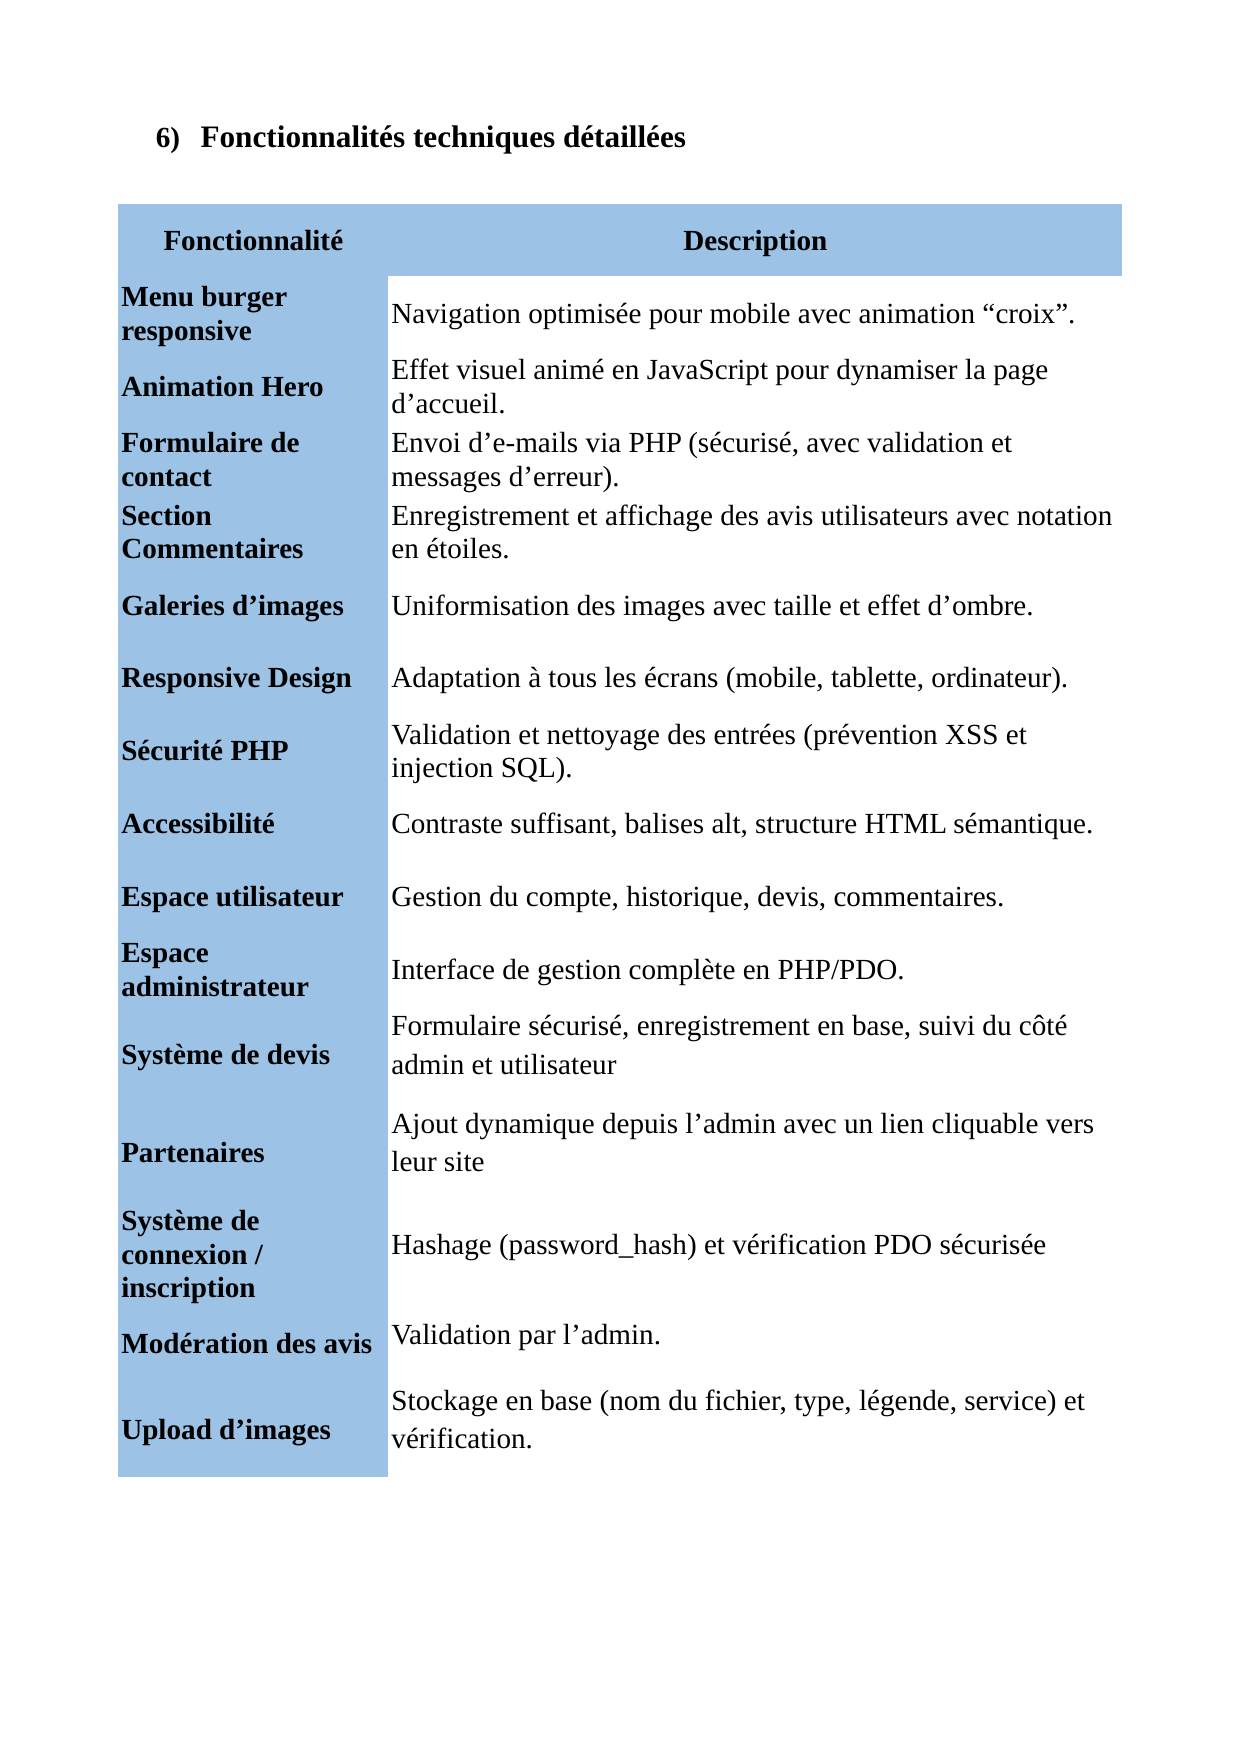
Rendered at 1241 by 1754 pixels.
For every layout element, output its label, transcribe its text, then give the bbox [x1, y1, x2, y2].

table_cell Responsive Design [118, 641, 388, 714]
table_header Fonctionnalité [118, 204, 388, 276]
table_cell Interface de gestion complète en PHP/PDO. [388, 933, 1122, 1006]
table_cell Accessibilité [118, 787, 388, 860]
table_cell Effet visuel animé en JavaScript pour dynamiser la page d’accueil. [388, 349, 1122, 422]
table_cell Section Commentaires [118, 495, 388, 568]
table_cell Sécurité PHP [118, 714, 388, 787]
table_cell Validation par l’admin. [388, 1307, 1122, 1380]
table_cell Uniformisation des images avec taille et effet d’ombre. [388, 568, 1122, 641]
table_cell Validation et nettoyage des entrées (prévention XSS et injection SQL). [388, 714, 1122, 787]
table_cell Espace administrateur [118, 933, 388, 1006]
table_cell Contraste suffisant, balises alt, structure HTML sémantique. [388, 787, 1122, 860]
table_cell Formulaire de contact [118, 422, 388, 495]
table_cell Formulaire sécurisé, enregistrement en base, suivi du côté admin et utilisateur [388, 1006, 1122, 1103]
table_cell Partenaires [118, 1103, 388, 1201]
table_cell Galeries d’images [118, 568, 388, 641]
table_cell Gestion du compte, historique, devis, commentaires. [388, 860, 1122, 933]
table_cell Upload d’images [118, 1380, 388, 1477]
table_cell Enregistrement et affichage des avis utilisateurs avec notation en étoiles. [388, 495, 1122, 568]
table_cell Espace utilisateur [118, 860, 388, 933]
subtitle Fonctionnalités techniques détaillées [156, 118, 1122, 154]
table_cell Hashage (password_hash) et vérification PDO sécurisée [388, 1201, 1122, 1307]
table_cell Système de devis [118, 1006, 388, 1103]
table_cell Stockage en base (nom du fichier, type, légende, service) et vérification. [388, 1380, 1122, 1477]
table_cell Envoi d’e-mails via PHP (sécurisé, avec validation et messages d’erreur). [388, 422, 1122, 495]
table_cell Adaptation à tous les écrans (mobile, tablette, ordinateur). [388, 641, 1122, 714]
table_cell Ajout dynamique depuis l’admin avec un lien cliquable vers leur site [388, 1103, 1122, 1201]
table_cell Navigation optimisée pour mobile avec animation “croix”. [388, 276, 1122, 349]
table_cell Menu burger responsive [118, 276, 388, 349]
table_cell Modération des avis [118, 1307, 388, 1380]
table_cell Animation Hero [118, 349, 388, 422]
table_cell Système de connexion / inscription [118, 1201, 388, 1307]
table_header Description [388, 204, 1122, 276]
